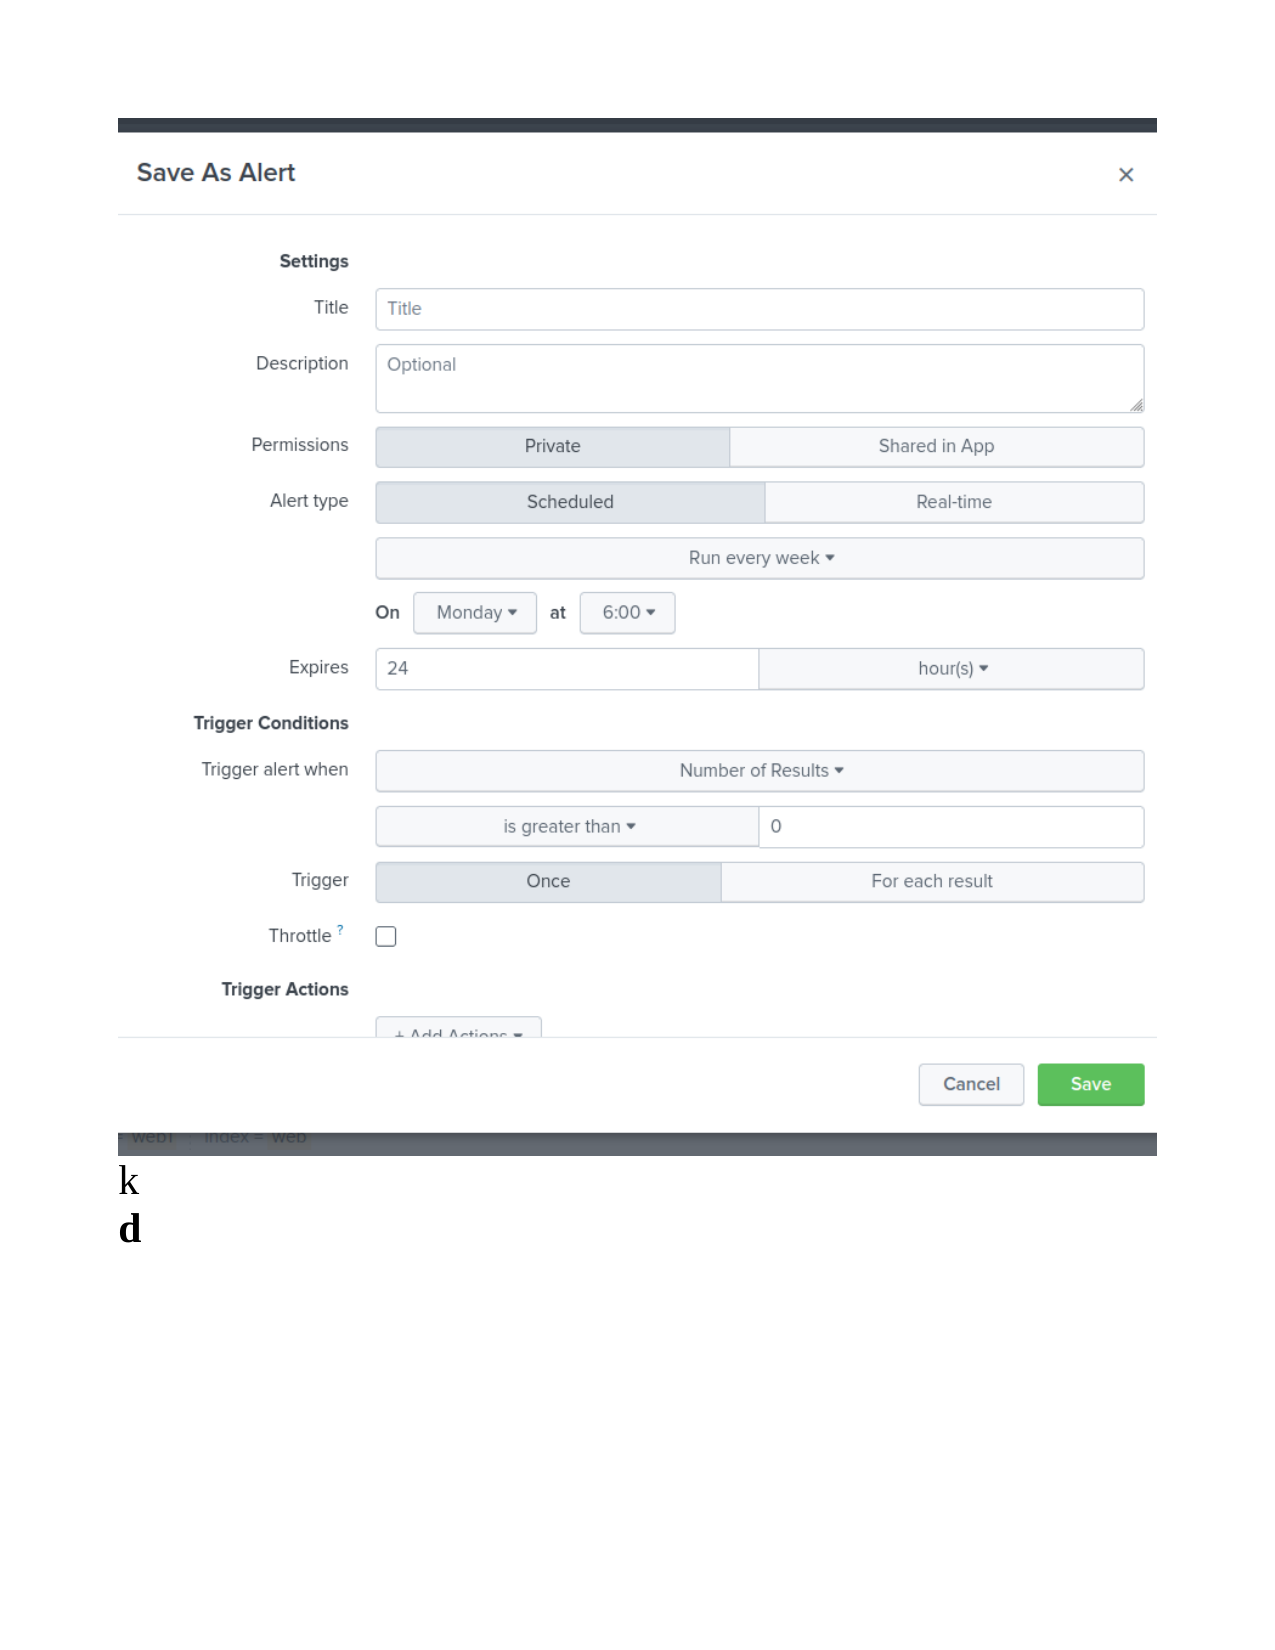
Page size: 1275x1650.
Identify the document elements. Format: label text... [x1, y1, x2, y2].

picture [118, 118, 1157, 1156]
text k [118, 1156, 1157, 1203]
text d [118, 1203, 1157, 1251]
